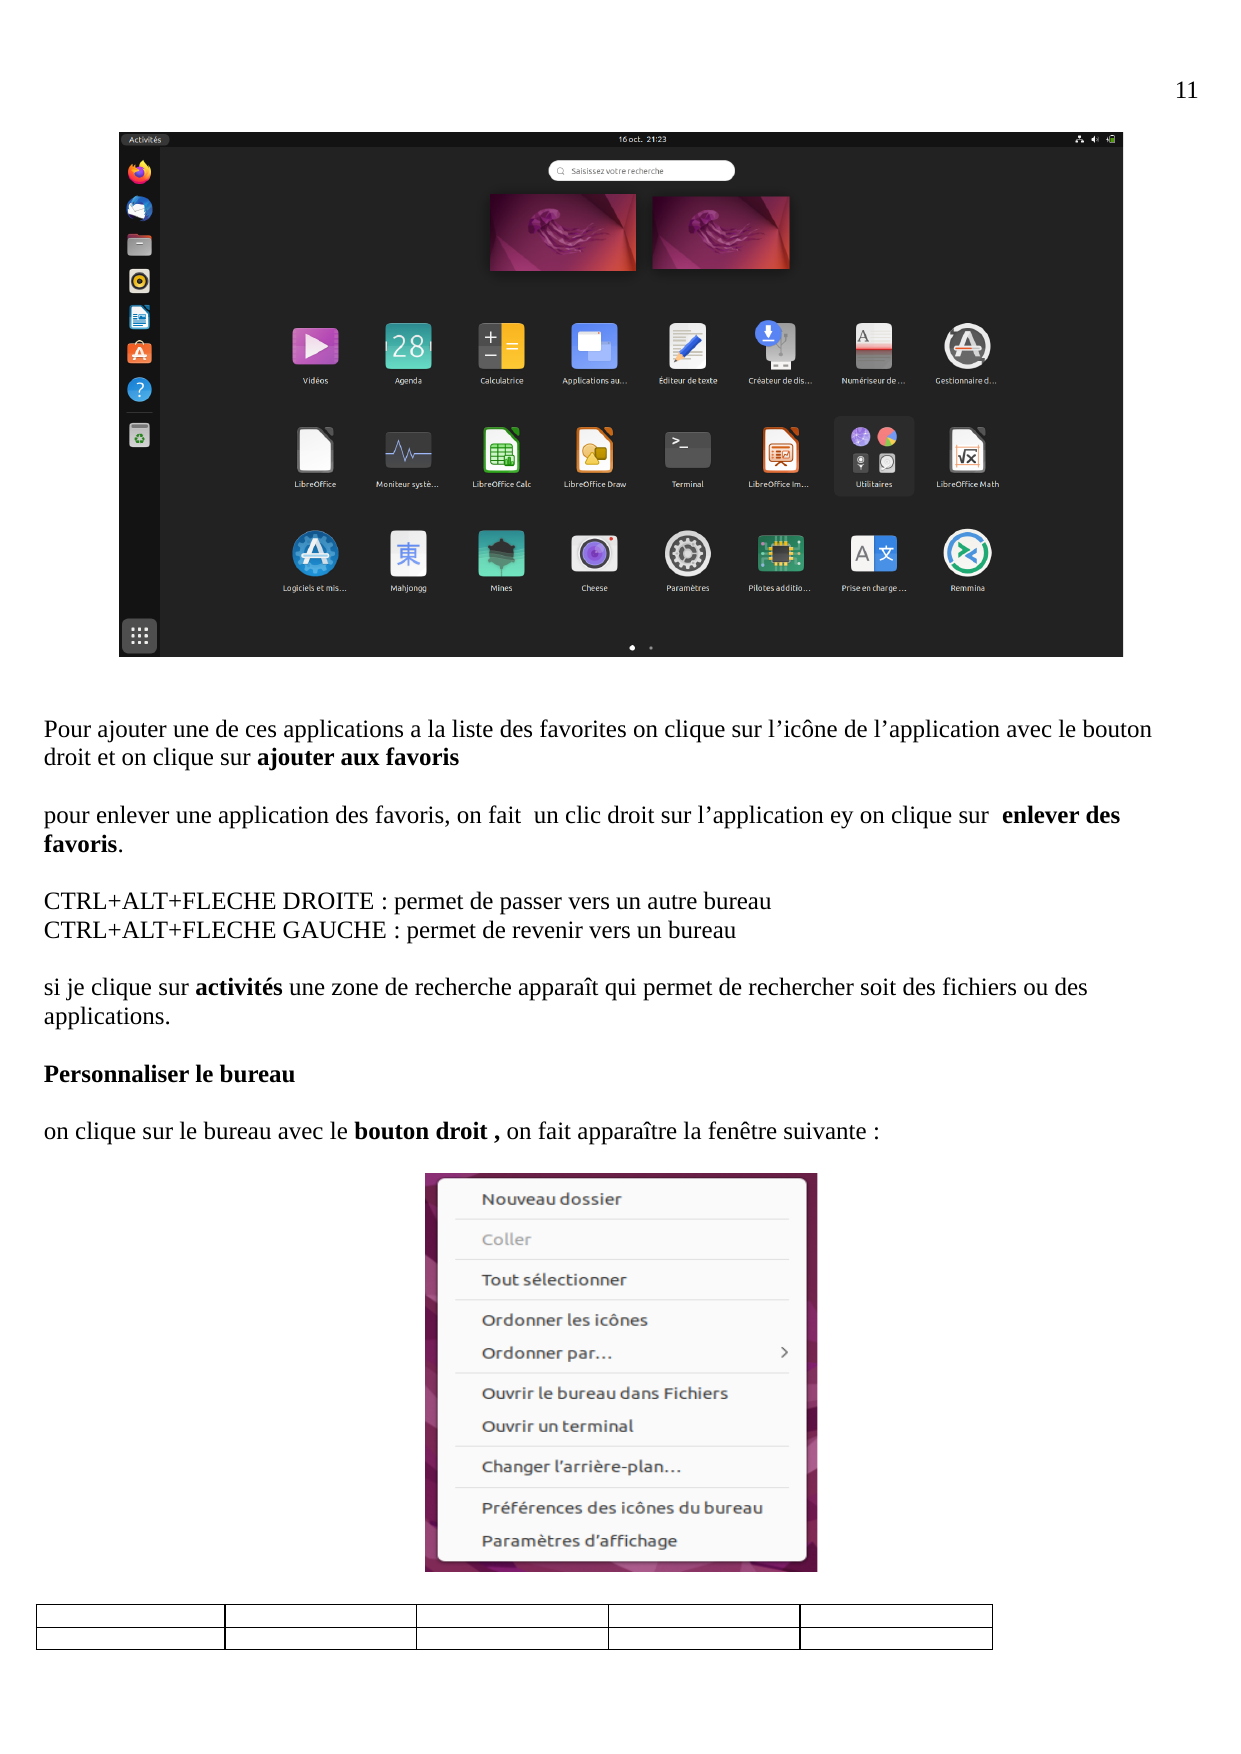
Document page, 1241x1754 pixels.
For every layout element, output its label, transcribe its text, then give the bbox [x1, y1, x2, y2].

text Personnaliser le bureau [44, 1059, 1198, 1087]
text on clique sur le bureau avec le bouton droit , on fait apparaître la fenêtre suivante : [44, 1116, 1198, 1145]
picture [119, 132, 1124, 657]
picture [425, 1173, 818, 1572]
text si je clique sur activités une zone de recherche apparaît qui permet de rechercher soit des fichiers ou des applications. [44, 972, 1198, 1030]
text CTRL+ALT+FLECHE GAUCHE : permet de revenir vers un bureau [44, 915, 1198, 944]
text CTRL+ALT+FLECHE DROITE : permet de passer vers un autre bureau [44, 886, 1198, 915]
text pour enlever une application des favoris, on fait un clic droit sur l’application ey on clique sur enlever des favoris. [44, 800, 1198, 857]
text Pour ajouter une de ces applications a la liste des favorites on clique sur l’icône de l’application avec le bouton droit et on clique sur ajouter aux favoris [44, 714, 1198, 771]
